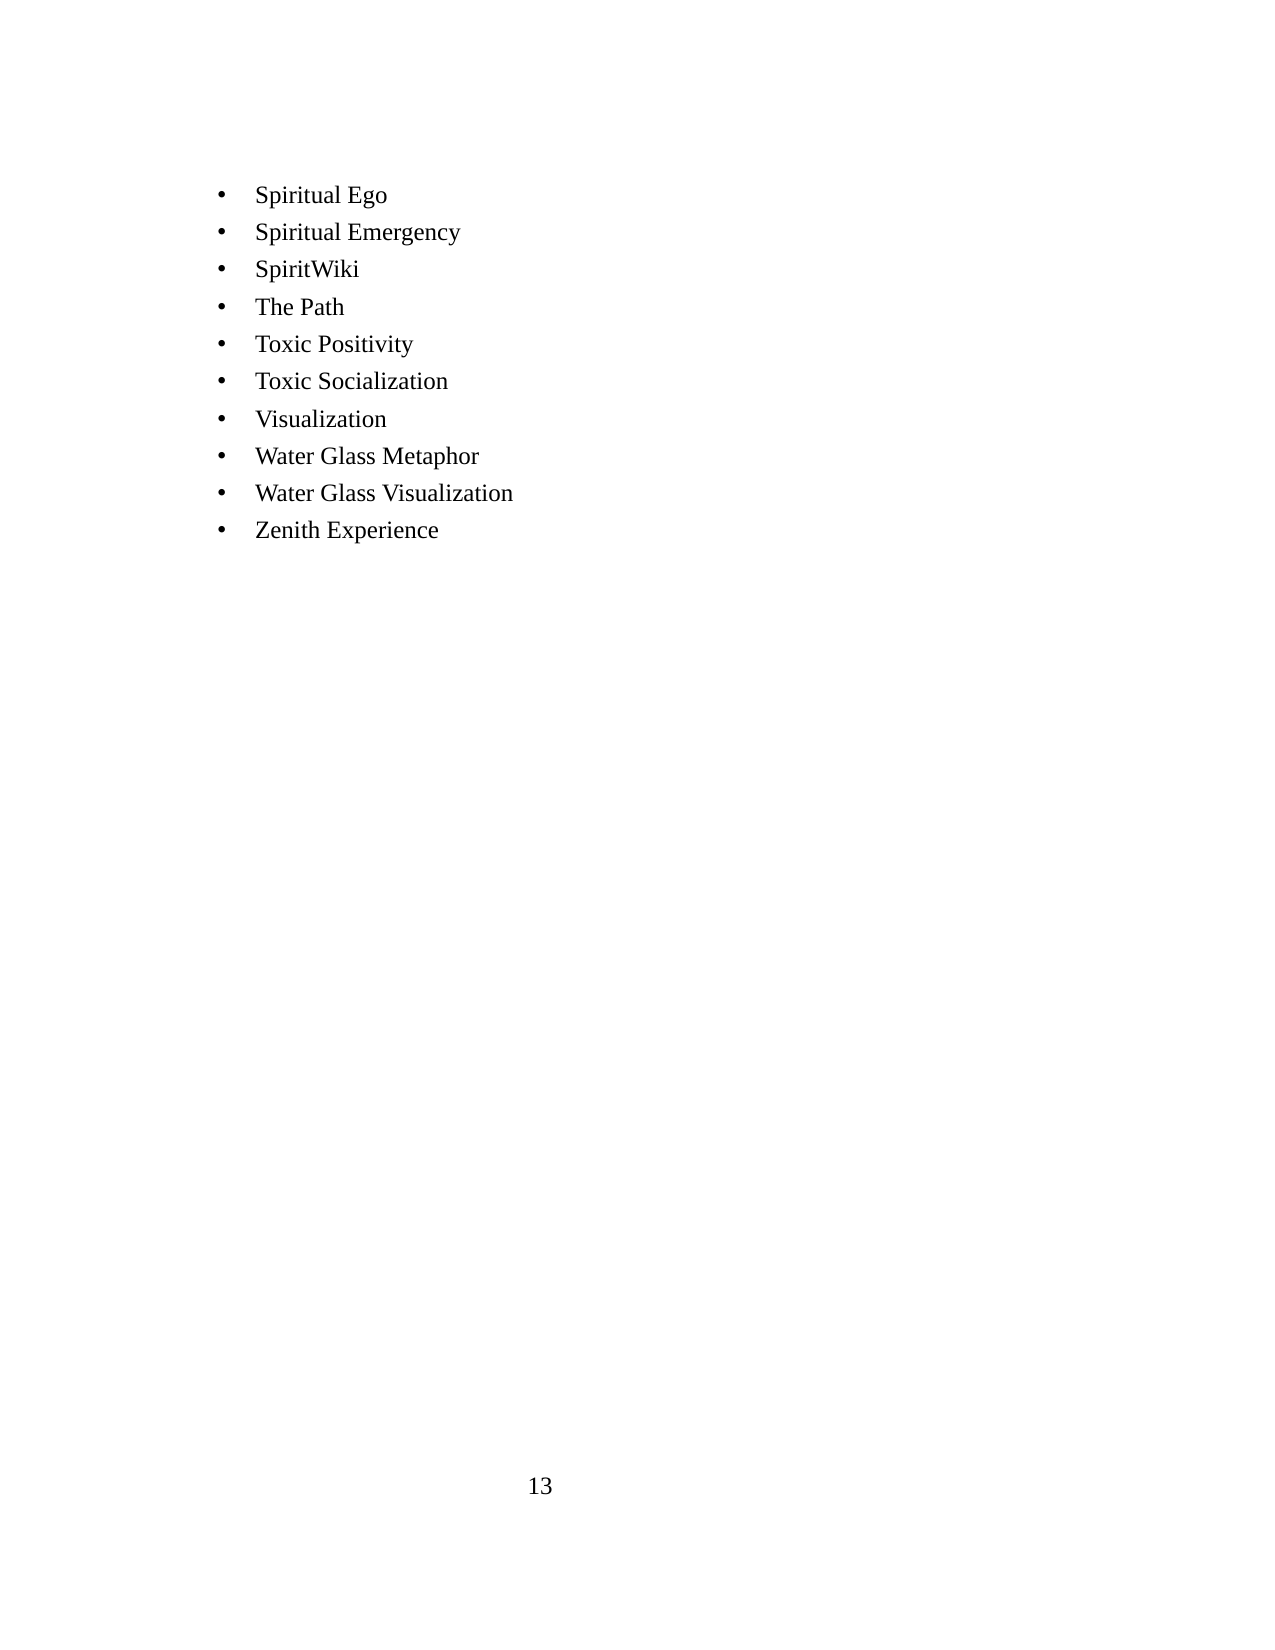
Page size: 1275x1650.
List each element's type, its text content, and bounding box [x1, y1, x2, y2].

list SpiritWiki [217, 254, 900, 283]
list Spiritual Emergency [217, 217, 900, 246]
list Water Glass Metaphor [217, 441, 900, 470]
list Toxic Positivity [217, 329, 900, 358]
list Zenith Experience [217, 516, 900, 544]
list The Path [217, 292, 900, 321]
list Toxic Socialization [217, 366, 900, 395]
list Visualization [217, 404, 900, 432]
list Water Glass Visualization [217, 478, 900, 507]
list Spiritual Ego [217, 180, 900, 209]
